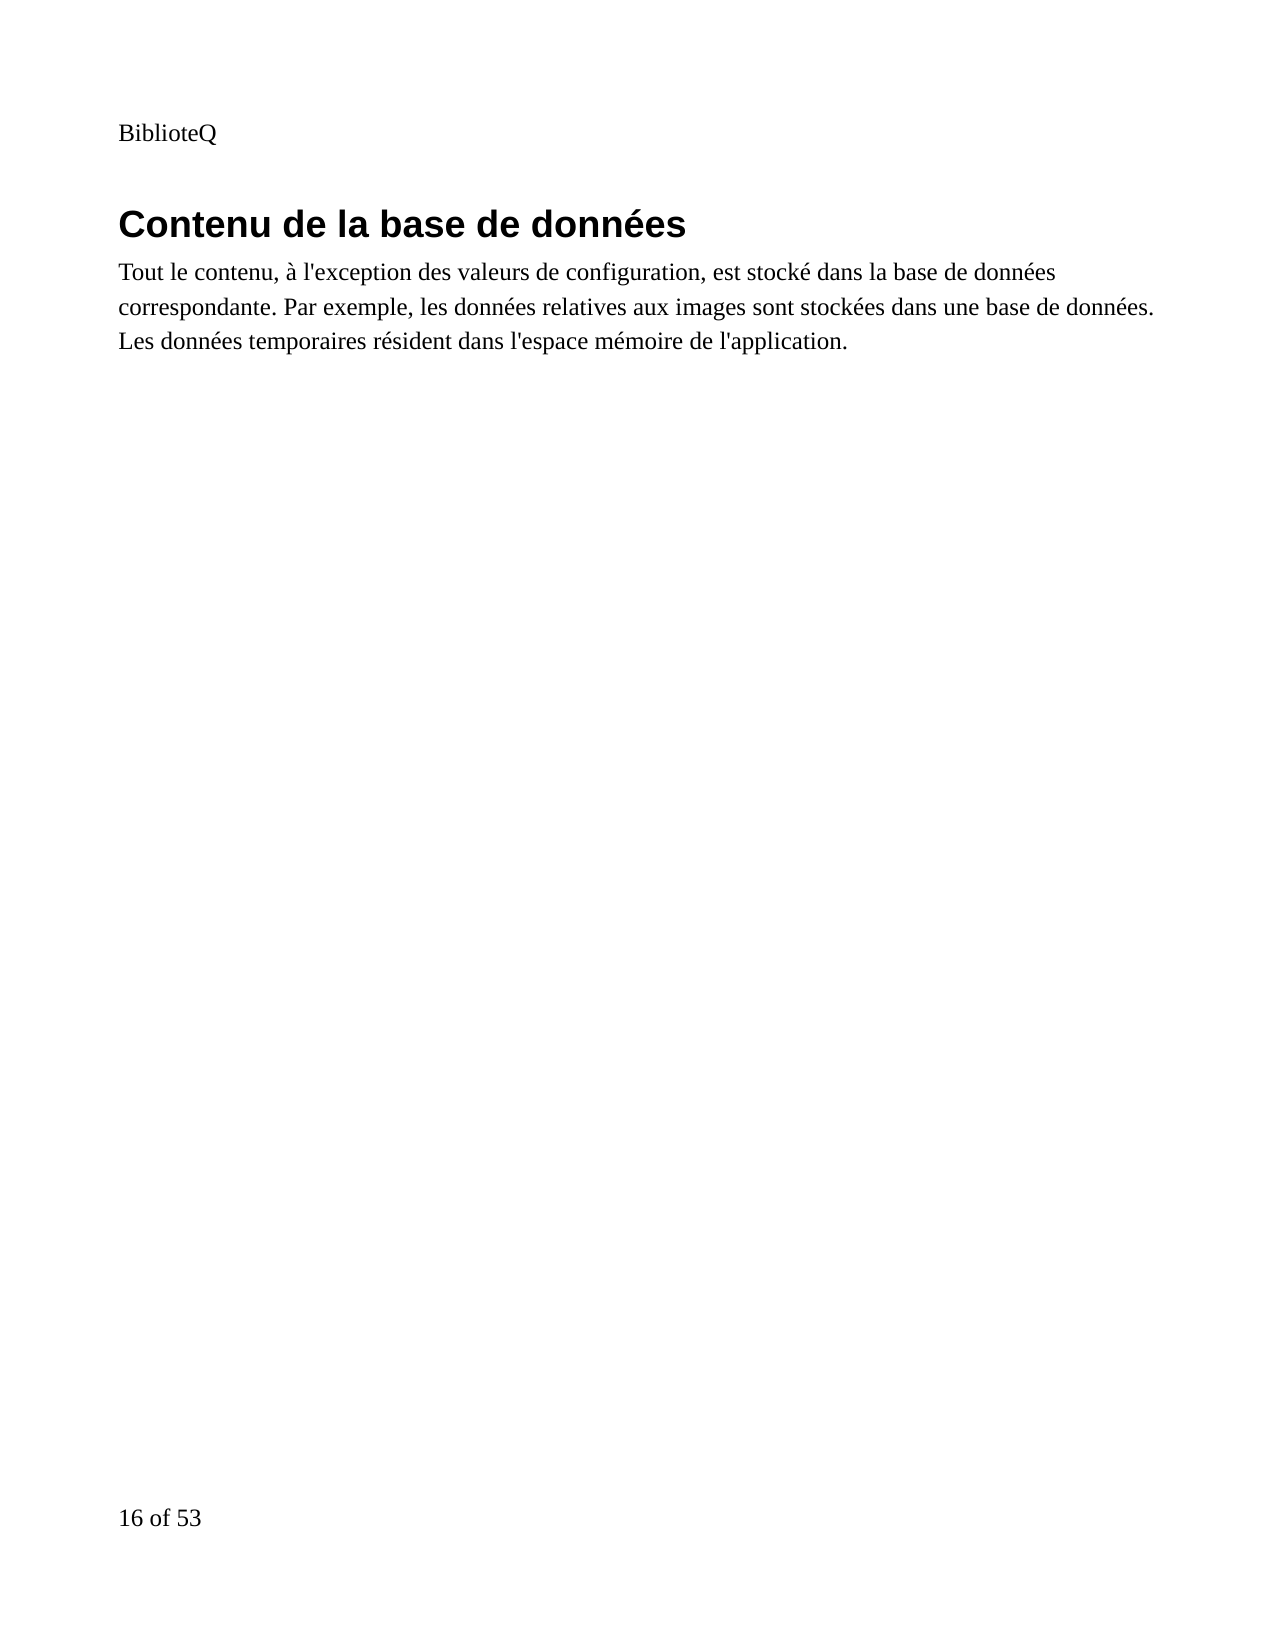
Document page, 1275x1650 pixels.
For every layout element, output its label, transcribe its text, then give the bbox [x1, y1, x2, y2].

text Tout le contenu, à l'exception des valeurs de configuration, est stocké dans la base de données correspondante. Par exemple, les données relatives aux images sont stockées dans une base de données. Les données temporaires résident dans l'espace mémoire de l'application. [118, 257, 1157, 355]
subtitle Contenu de la base de données [118, 201, 1157, 245]
